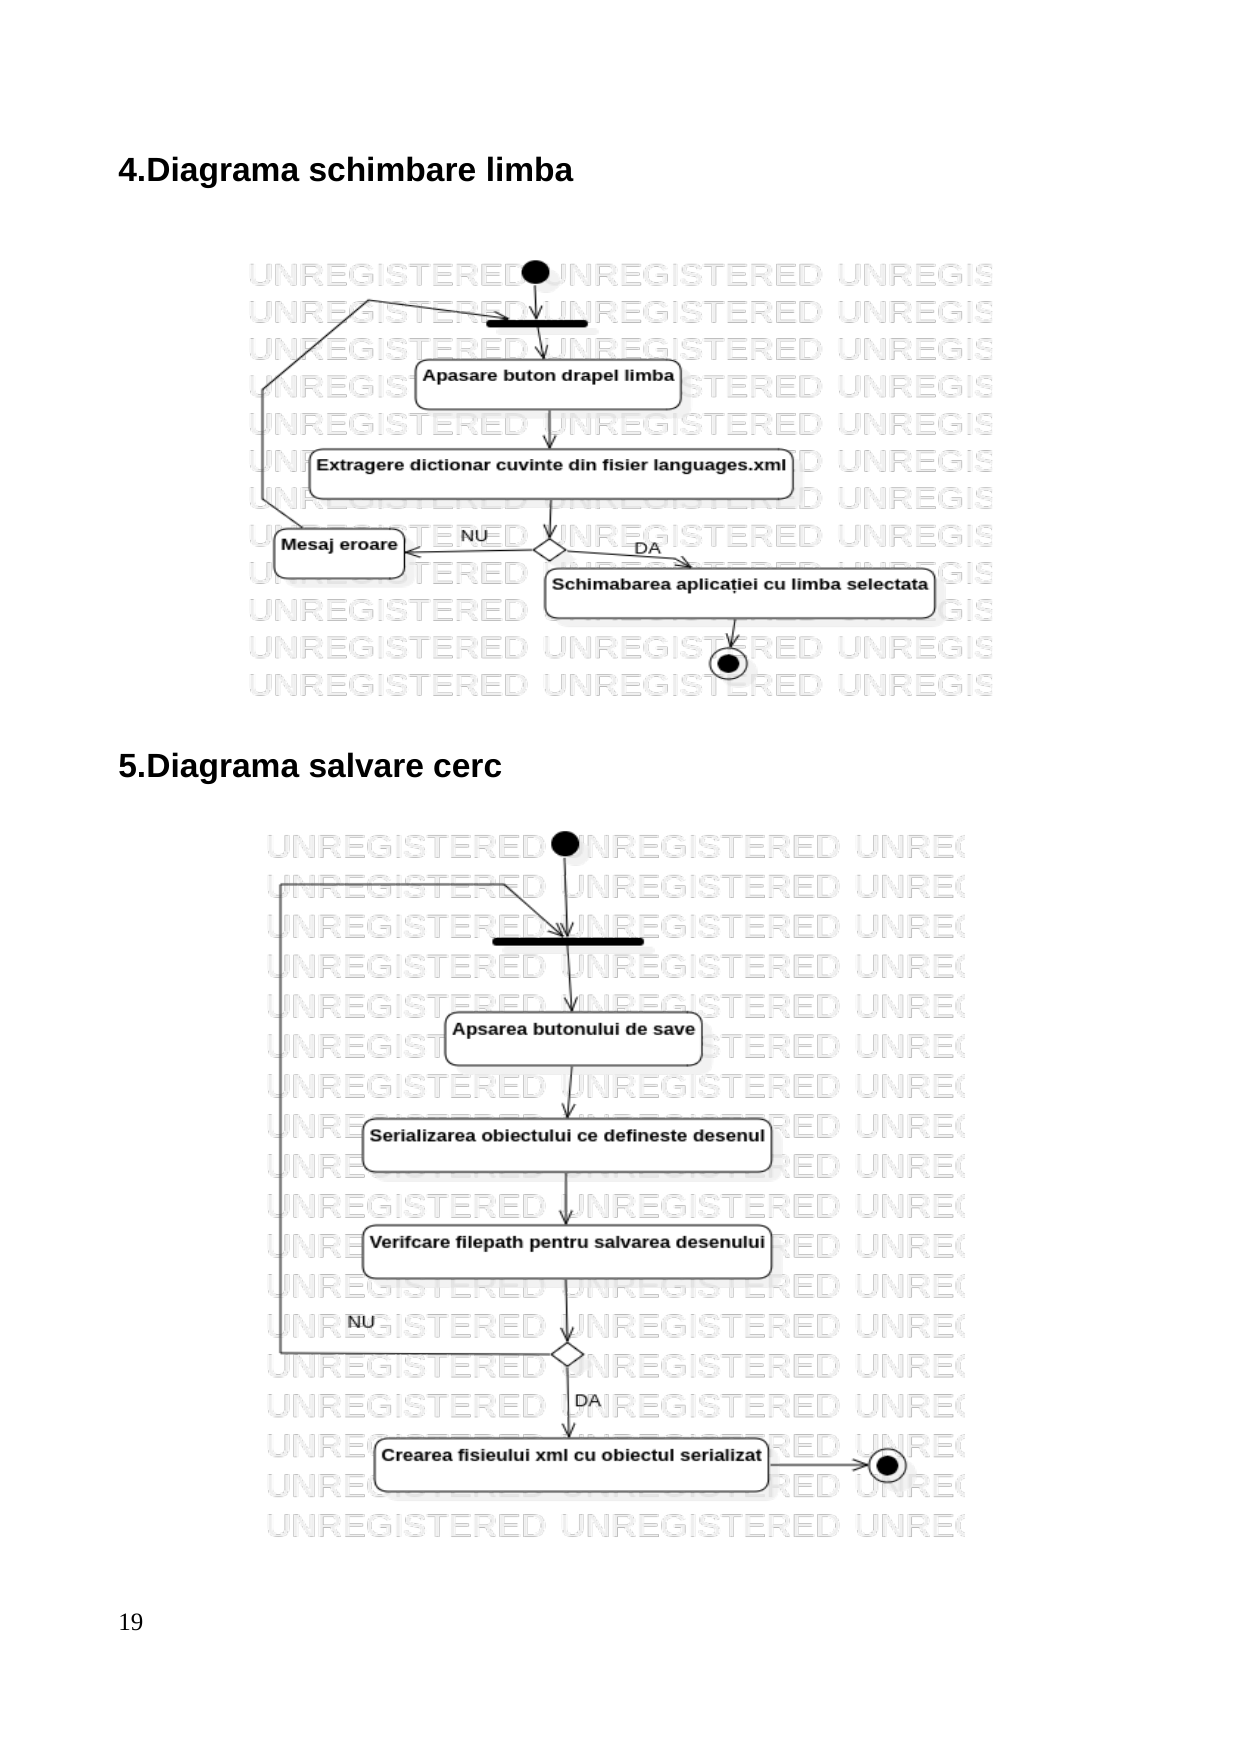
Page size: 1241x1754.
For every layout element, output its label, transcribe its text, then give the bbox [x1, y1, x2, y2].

subtitle 4.Diagrama schimbare limba [118, 150, 1122, 188]
subtitle 5.Diagrama salvare cerc [118, 746, 1122, 784]
picture [266, 818, 965, 1545]
picture [248, 248, 993, 729]
